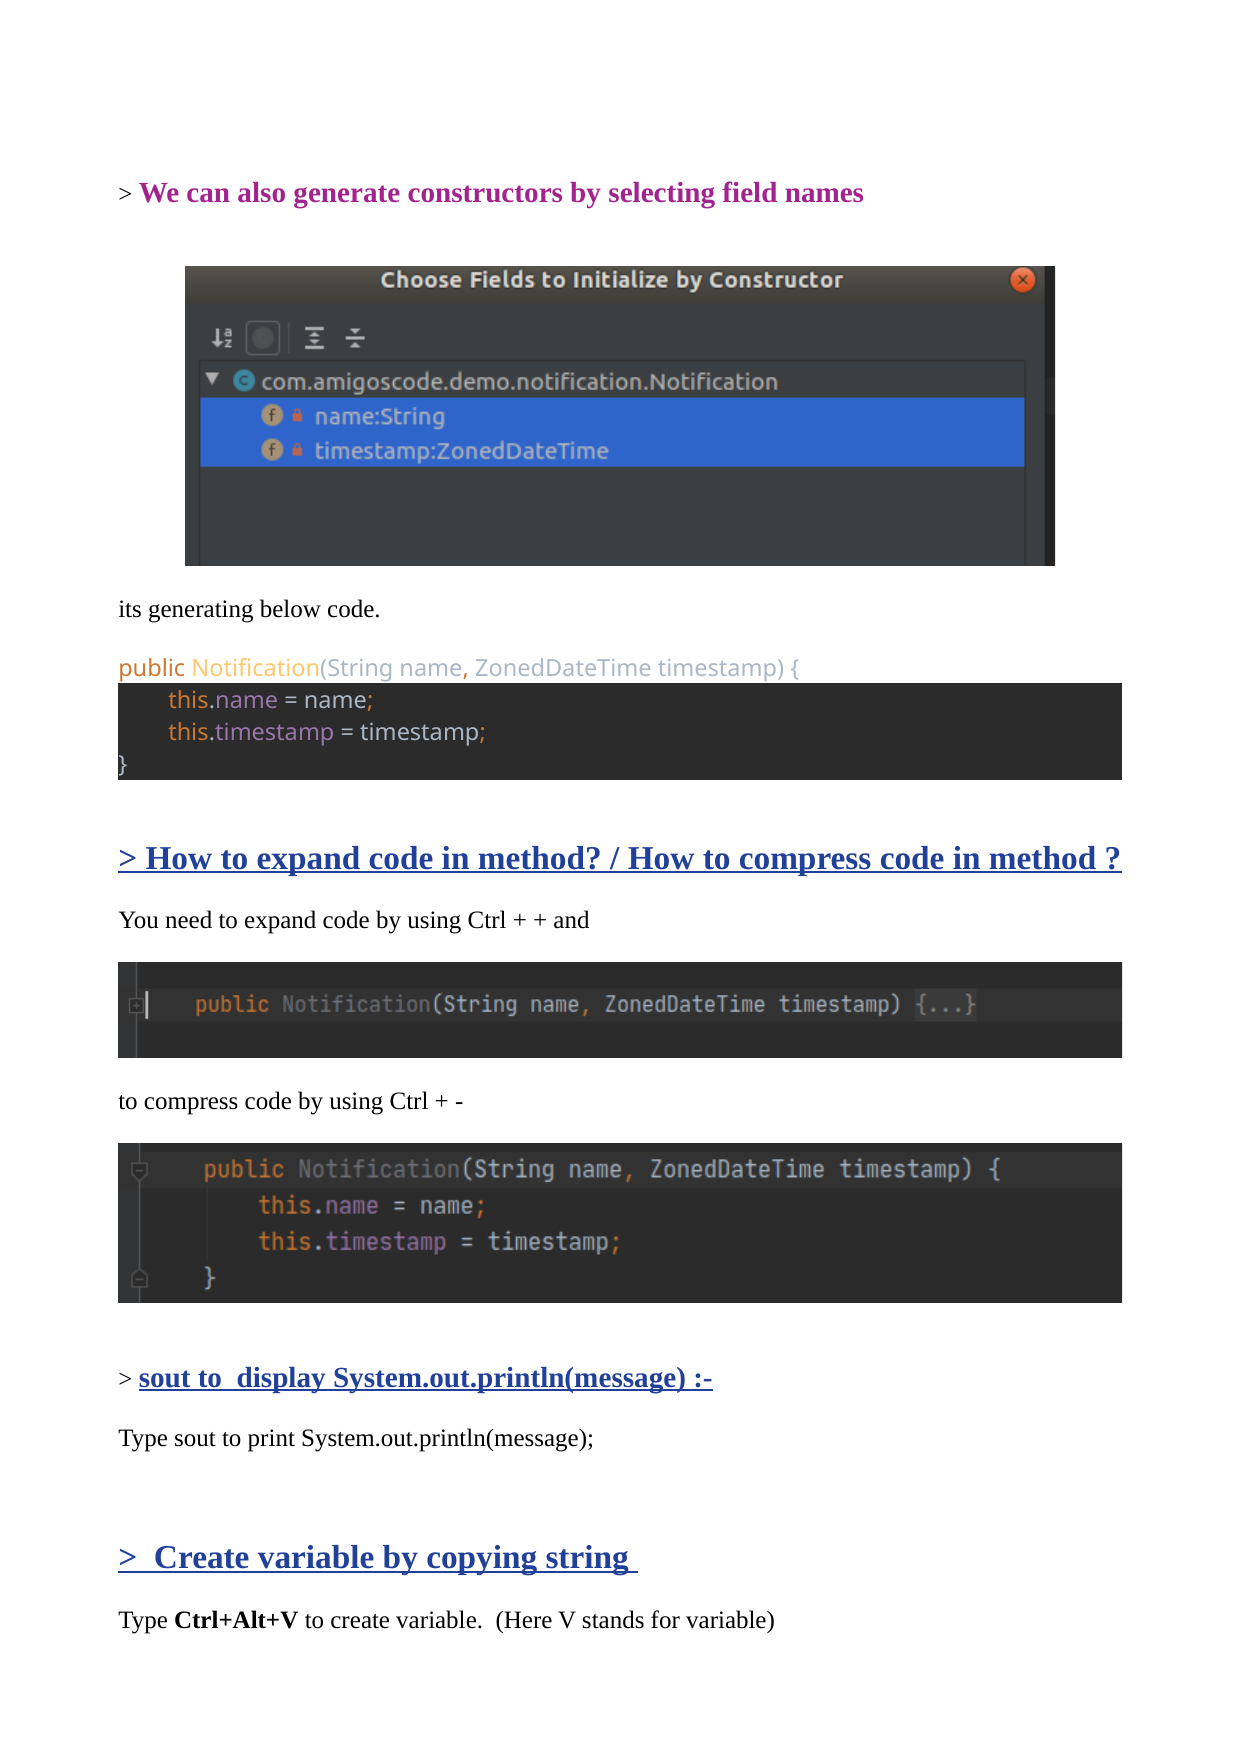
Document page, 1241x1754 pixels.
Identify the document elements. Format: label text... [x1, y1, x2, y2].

text You need to expand code by using Ctrl + + and [118, 905, 1122, 934]
text this.timestamp = timestamp; [118, 716, 1122, 748]
text its generating below code. [118, 594, 1122, 623]
picture [118, 1143, 1123, 1303]
text } [118, 748, 1122, 780]
picture [185, 266, 1056, 566]
text > How to expand code in method? / How to compress code in method ? [118, 838, 1122, 871]
text Type Ctrl+Alt+V to create variable. (Here V stands for variable) [118, 1605, 1122, 1633]
picture [118, 962, 1123, 1058]
text > Create variable by copying string [118, 1538, 1122, 1576]
text > We can also generate constructors by selecting field names [118, 176, 1122, 209]
text public Notification(String name, ZonedDateTime timestamp) { [118, 651, 1122, 683]
text > sout to display System.out.println(message) :- [118, 1360, 1122, 1394]
text to compress code by using Ctrl + - [118, 1086, 1122, 1115]
text Type sout to print System.out.println(message); [118, 1423, 1122, 1451]
text this.name = name; [118, 683, 1122, 716]
